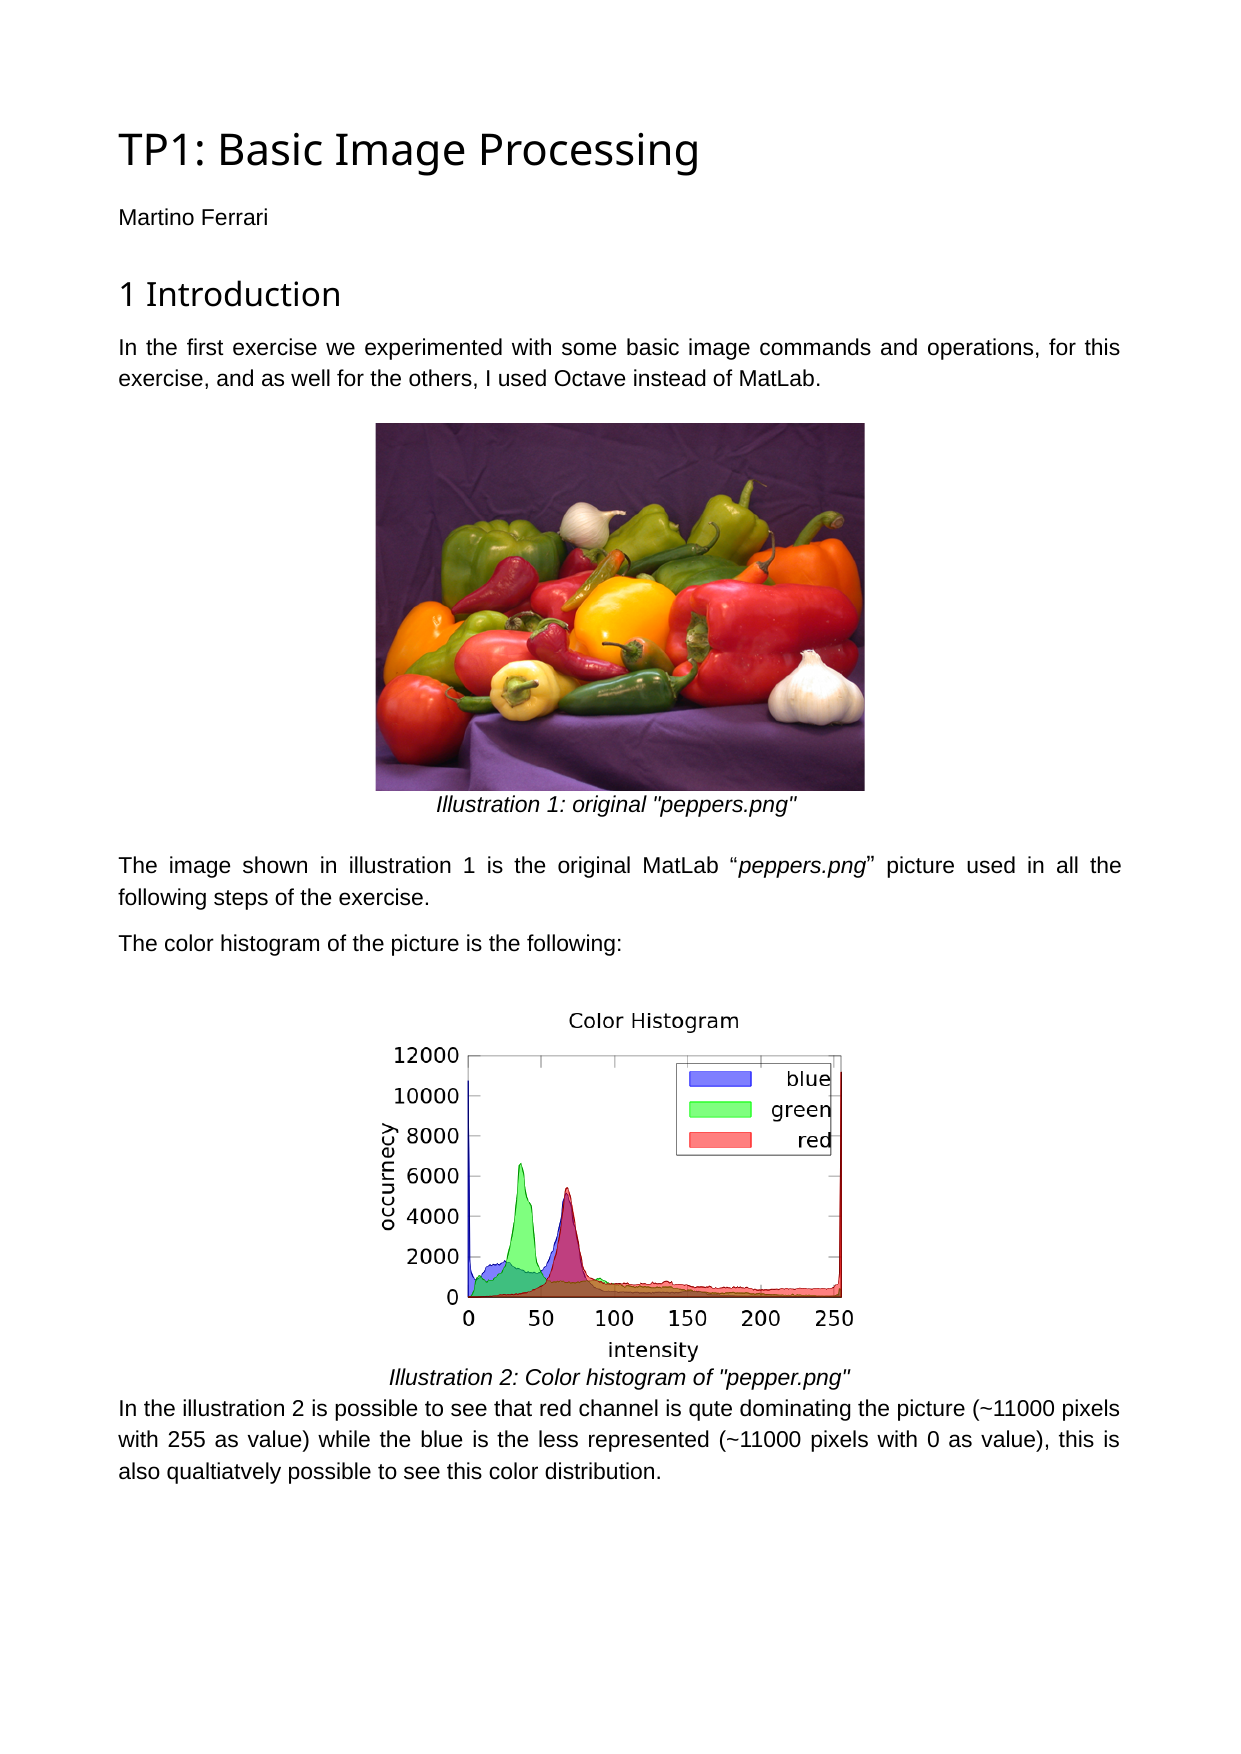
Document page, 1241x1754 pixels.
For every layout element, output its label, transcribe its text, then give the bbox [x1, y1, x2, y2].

text TP1: Basic Image Processing [118, 118, 1122, 178]
subtitle 1 Introduction [118, 271, 1122, 317]
text The image shown in illustration 1 is the original MatLab “peppers.png” picture used in all the following steps of the exercise. [118, 850, 1122, 910]
picture [370, 988, 870, 1364]
text In the first exercise we experimented with some basic image commands and operations, for this exercise, and as well for the others, I used Octave instead of MatLab. [118, 334, 1122, 392]
text Illustration 2: Color histogram of "pepper.png" [370, 1364, 870, 1390]
text Illustration 1: original "peppers.png" [376, 791, 865, 817]
text The color histogram of the picture is the following: [118, 930, 1122, 957]
picture [375, 423, 865, 791]
text In the illustration 2 is possible to see that red channel is qute dominating the picture (~11000 pixels with 255 as value) while the blue is the less represented (~11000 pixels with 0 as value), this is also qualtiatvely possible to see this color distribution. [118, 1394, 1122, 1484]
text Martino Ferrari [118, 204, 1122, 231]
